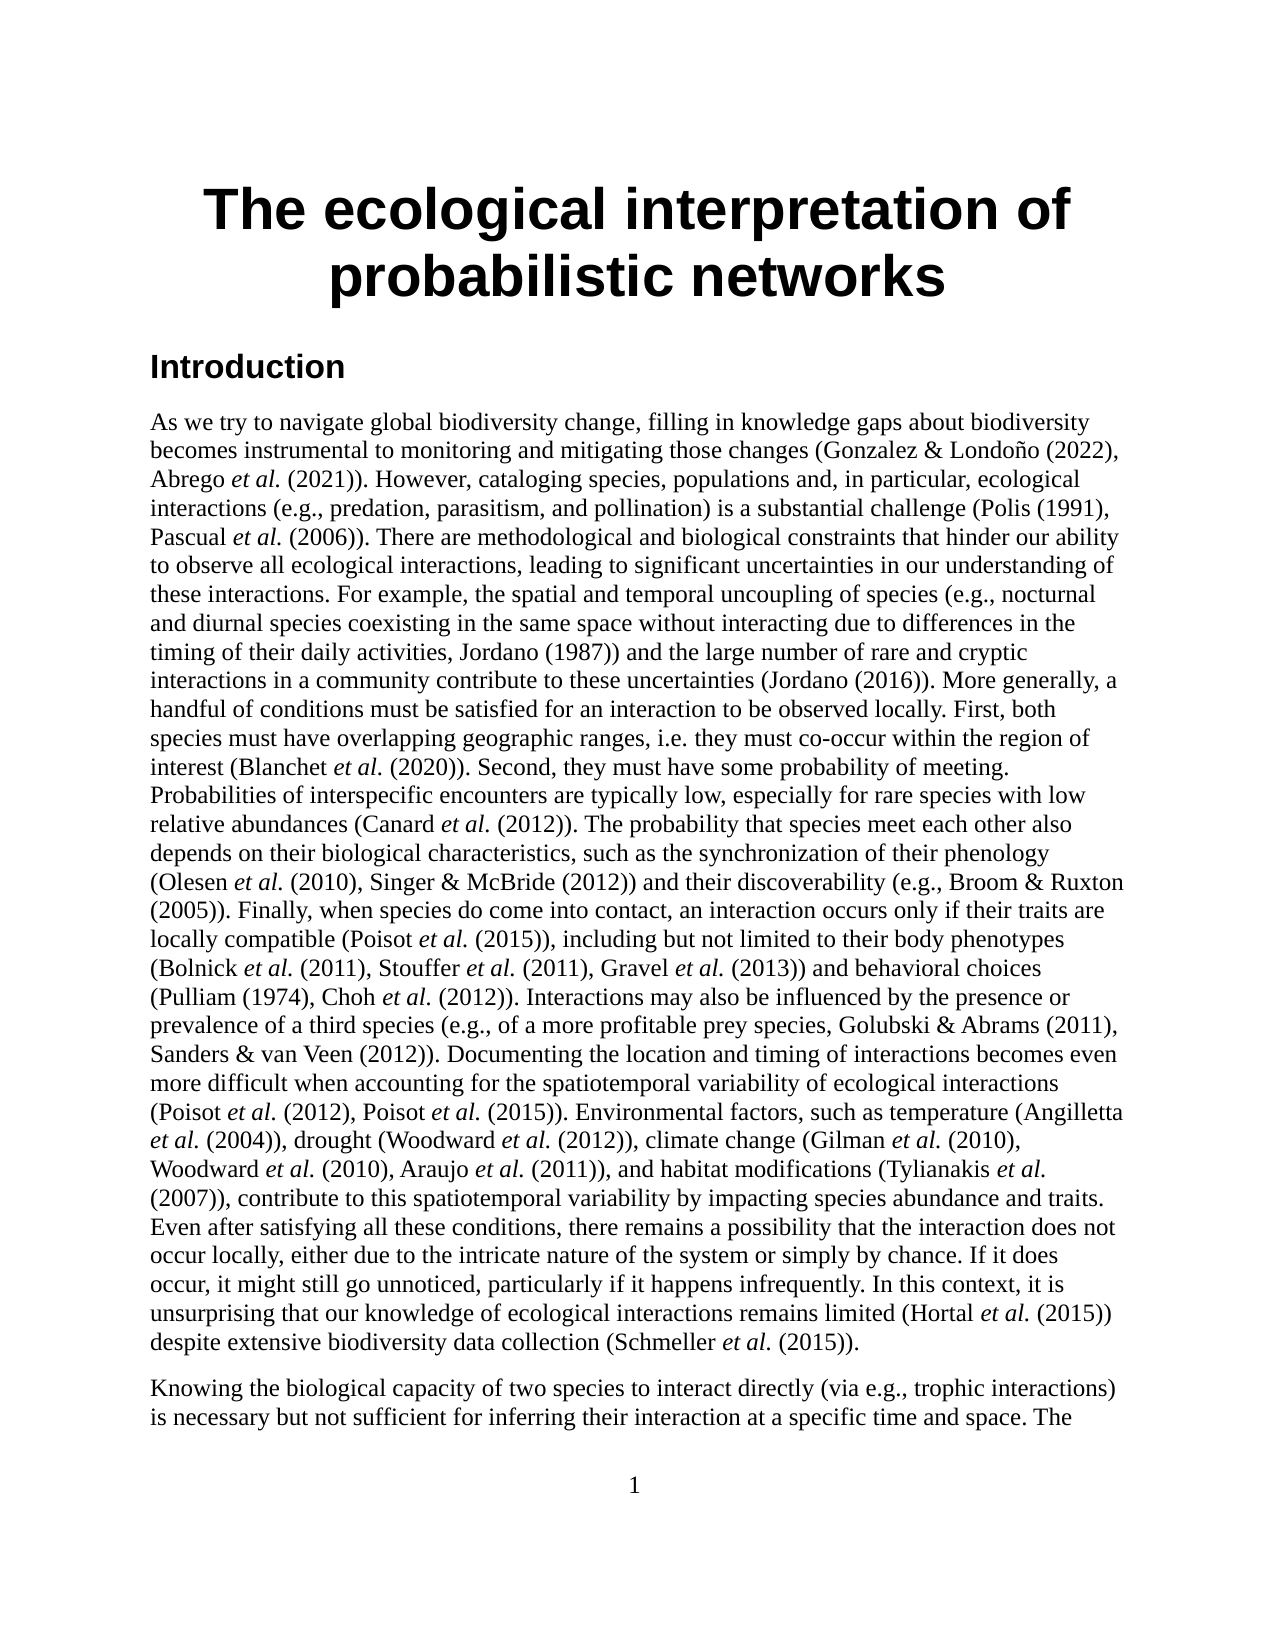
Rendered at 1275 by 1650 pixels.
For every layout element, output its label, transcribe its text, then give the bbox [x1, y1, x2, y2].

text As we try to navigate global biodiversity change, filling in knowledge gaps about biodiversity becomes instrumental to monitoring and mitigating those changes (Gonzalez & Londoño (2022), Abrego et al. (2021)). However, cataloging species, populations and, in particular, ecological interactions (e.g., predation, parasitism, and pollination) is a substantial challenge (Polis (1991), Pascual et al. (2006)). There are methodological and biological constraints that hinder our ability to observe all ecological interactions, leading to significant uncertainties in our understanding of these interactions. For example, the spatial and temporal uncoupling of species (e.g., nocturnal and diurnal species coexisting in the same space without interacting due to differences in the timing of their daily activities, Jordano (1987)) and the large number of rare and cryptic interactions in a community contribute to these uncertainties (Jordano (2016)). More generally, a handful of conditions must be satisfied for an interaction to be observed locally. First, both species must have overlapping geographic ranges, i.e. they must co-occur within the region of interest (Blanchet et al. (2020)). Second, they must have some probability of meeting. Probabilities of interspecific encounters are typically low, especially for rare species with low relative abundances (Canard et al. (2012)). The probability that species meet each other also depends on their biological characteristics, such as the synchronization of their phenology (Olesen et al. (2010), Singer & McBride (2012)) and their discoverability (e.g., Broom & Ruxton (2005)). Finally, when species do come into contact, an interaction occurs only if their traits are locally compatible (Poisot et al. (2015)), including but not limited to their body phenotypes (Bolnick et al. (2011), Stouffer et al. (2011), Gravel et al. (2013)) and behavioral choices (Pulliam (1974), Choh et al. (2012)). Interactions may also be influenced by the presence or prevalence of a third species (e.g., of a more profitable prey species, Golubski & Abrams (2011), Sanders & van Veen (2012)). Documenting the location and timing of interactions becomes even more difficult when accounting for the spatiotemporal variability of ecological interactions (Poisot et al. (2012), Poisot et al. (2015)). Environmental factors, such as temperature (Angilletta et al. (2004)), drought (Woodward et al. (2012)), climate change (Gilman et al. (2010), Woodward et al. (2010), Araujo et al. (2011)), and habitat modifications (Tylianakis et al. (2007)), contribute to this spatiotemporal variability by impacting species abundance and traits. Even after satisfying all these conditions, there remains a possibility that the interaction does not occur locally, either due to the intricate nature of the system or simply by chance. If it does occur, it might still go unnoticed, particularly if it happens infrequently. In this context, it is unsurprising that our knowledge of ecological interactions remains limited (Hortal et al. (2015)) despite extensive biodiversity data collection (Schmeller et al. (2015)). [150, 407, 1125, 1356]
title The ecological interpretation of probabilistic networks [150, 175, 1125, 309]
subtitle Introduction [150, 347, 1125, 385]
text Knowing the biological capacity of two species to interact directly (via e.g., trophic interactions) is necessary but not sufficient for inferring their interaction at a specific time and space. The [150, 1373, 1125, 1431]
